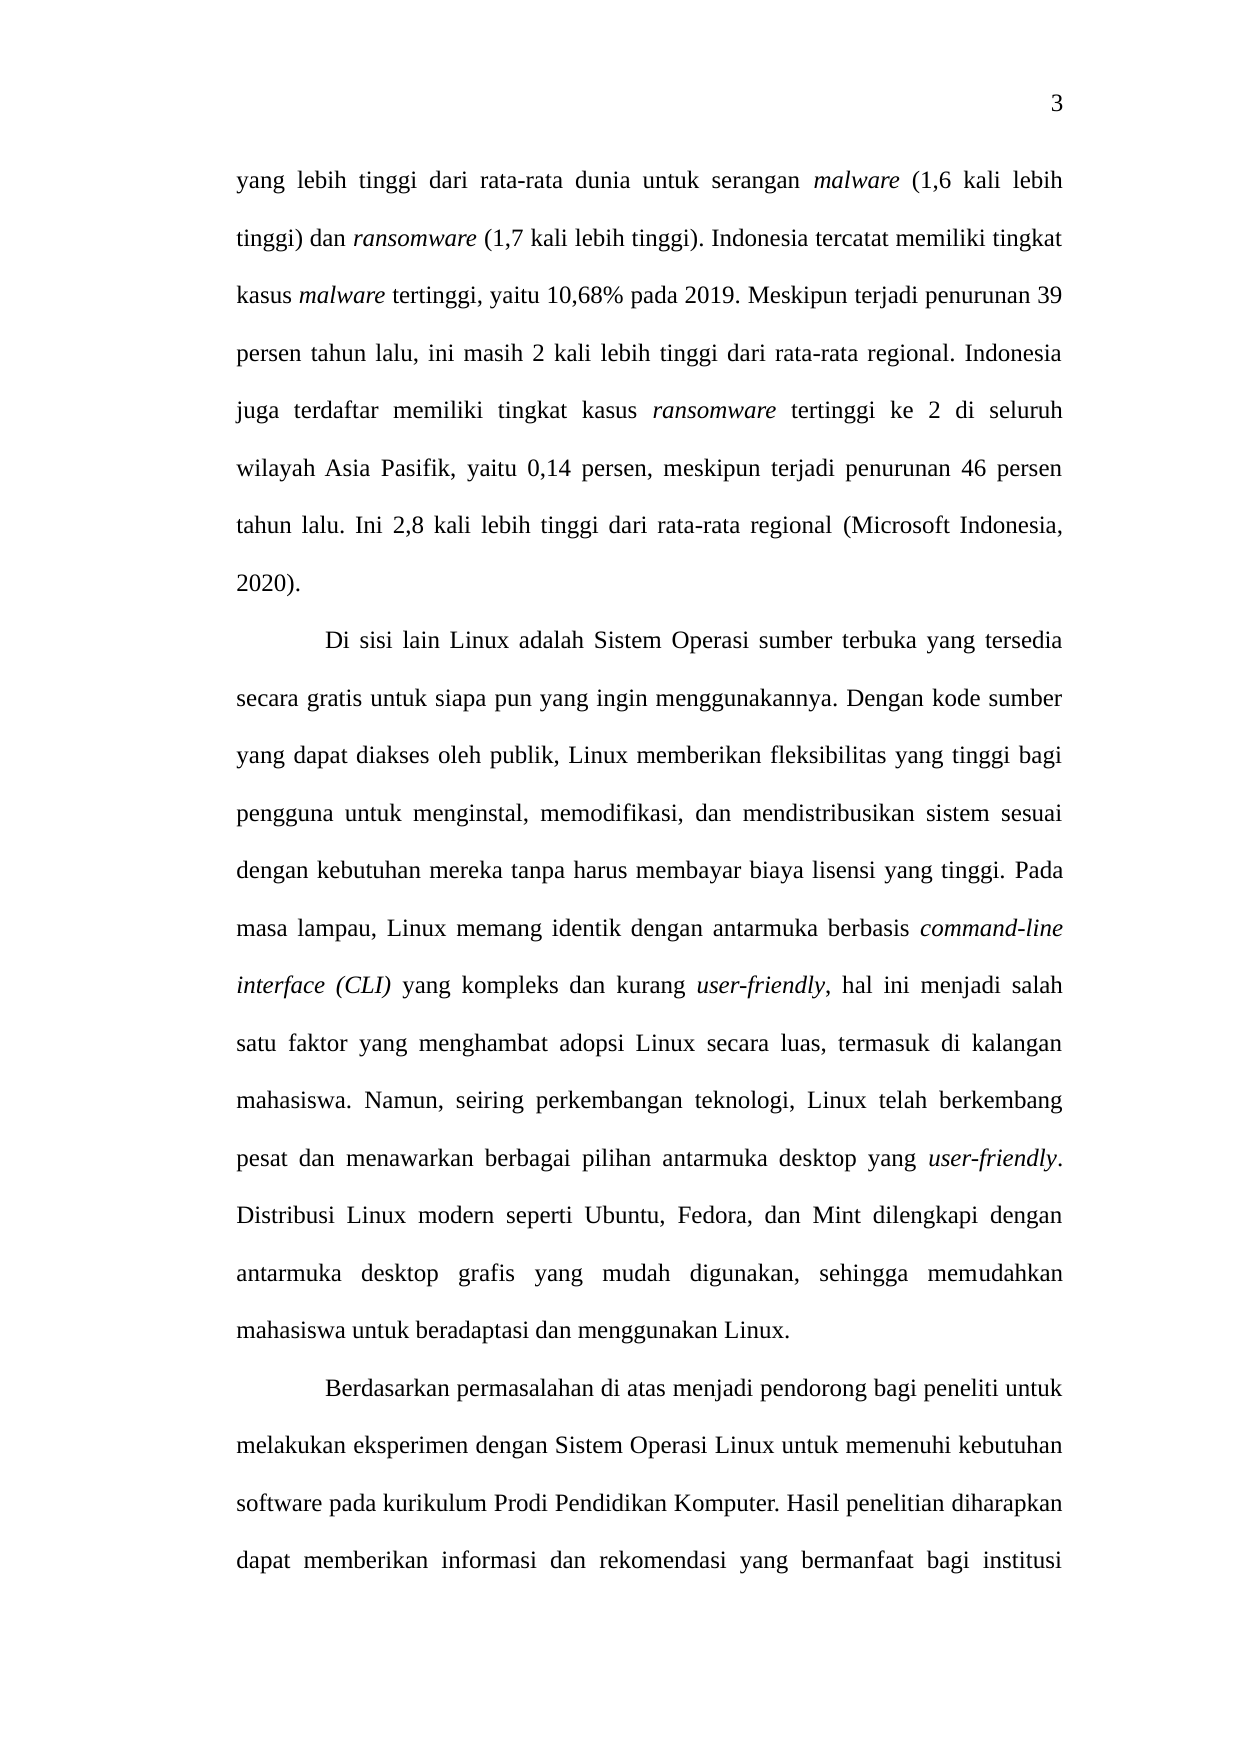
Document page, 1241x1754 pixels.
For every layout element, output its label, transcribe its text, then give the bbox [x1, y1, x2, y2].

text Di sisi lain Linux adalah Sistem Operasi sumber terbuka yang tersedia secara gratis untuk siapa pun yang ingin menggunakannya. Dengan kode sumber yang dapat diakses oleh publik, Linux memberikan fleksibilitas yang tinggi bagi pengguna untuk menginstal, memodifikasi, dan mendistribusikan sistem sesuai dengan kebutuhan mereka tanpa harus membayar biaya lisensi yang tinggi. Pada masa lampau, Linux memang identik dengan antarmuka berbasis command-line interface (CLI) yang kompleks dan kurang user-friendly, hal ini menjadi salah satu faktor yang menghambat adopsi Linux secara luas, termasuk di kalangan mahasiswa. Namun, seiring perkembangan teknologi, Linux telah berkembang pesat dan menawarkan berbagai pilihan antarmuka desktop yang user-friendly. Distribusi Linux modern seperti Ubuntu, Fedora, dan Mint dilengkapi dengan antarmuka desktop grafis yang mudah digunakan, sehingga memudahkan mahasiswa untuk beradaptasi dan menggunakan Linux. [236, 625, 1063, 1344]
text yang lebih tinggi dari rata-rata dunia untuk serangan malware (1,6 kali lebih tinggi) dan ransomware (1,7 kali lebih tinggi). Indonesia tercatat memiliki tingkat kasus malware tertinggi, yaitu 10,68% pada 2019. Meskipun terjadi penurunan 39 persen tahun lalu, ini masih 2 kali lebih tinggi dari rata-rata regional. Indonesia juga terdaftar memiliki tingkat kasus ransomware tertinggi ke 2 di seluruh wilayah Asia Pasifik, yaitu 0,14 persen, meskipun terjadi penurunan 46 persen tahun lalu. Ini 2,8 kali lebih tinggi dari rata-rata regional (Microsoft Indonesia, 2020)⁠. [236, 165, 1063, 597]
text Berdasarkan permasalahan di atas menjadi pendorong bagi peneliti untuk melakukan eksperimen dengan Sistem Operasi Linux untuk memenuhi kebutuhan software pada kurikulum Prodi Pendidikan Komputer. Hasil penelitian diharapkan dapat memberikan informasi dan rekomendasi yang bermanfaat bagi institusi [236, 1373, 1063, 1574]
